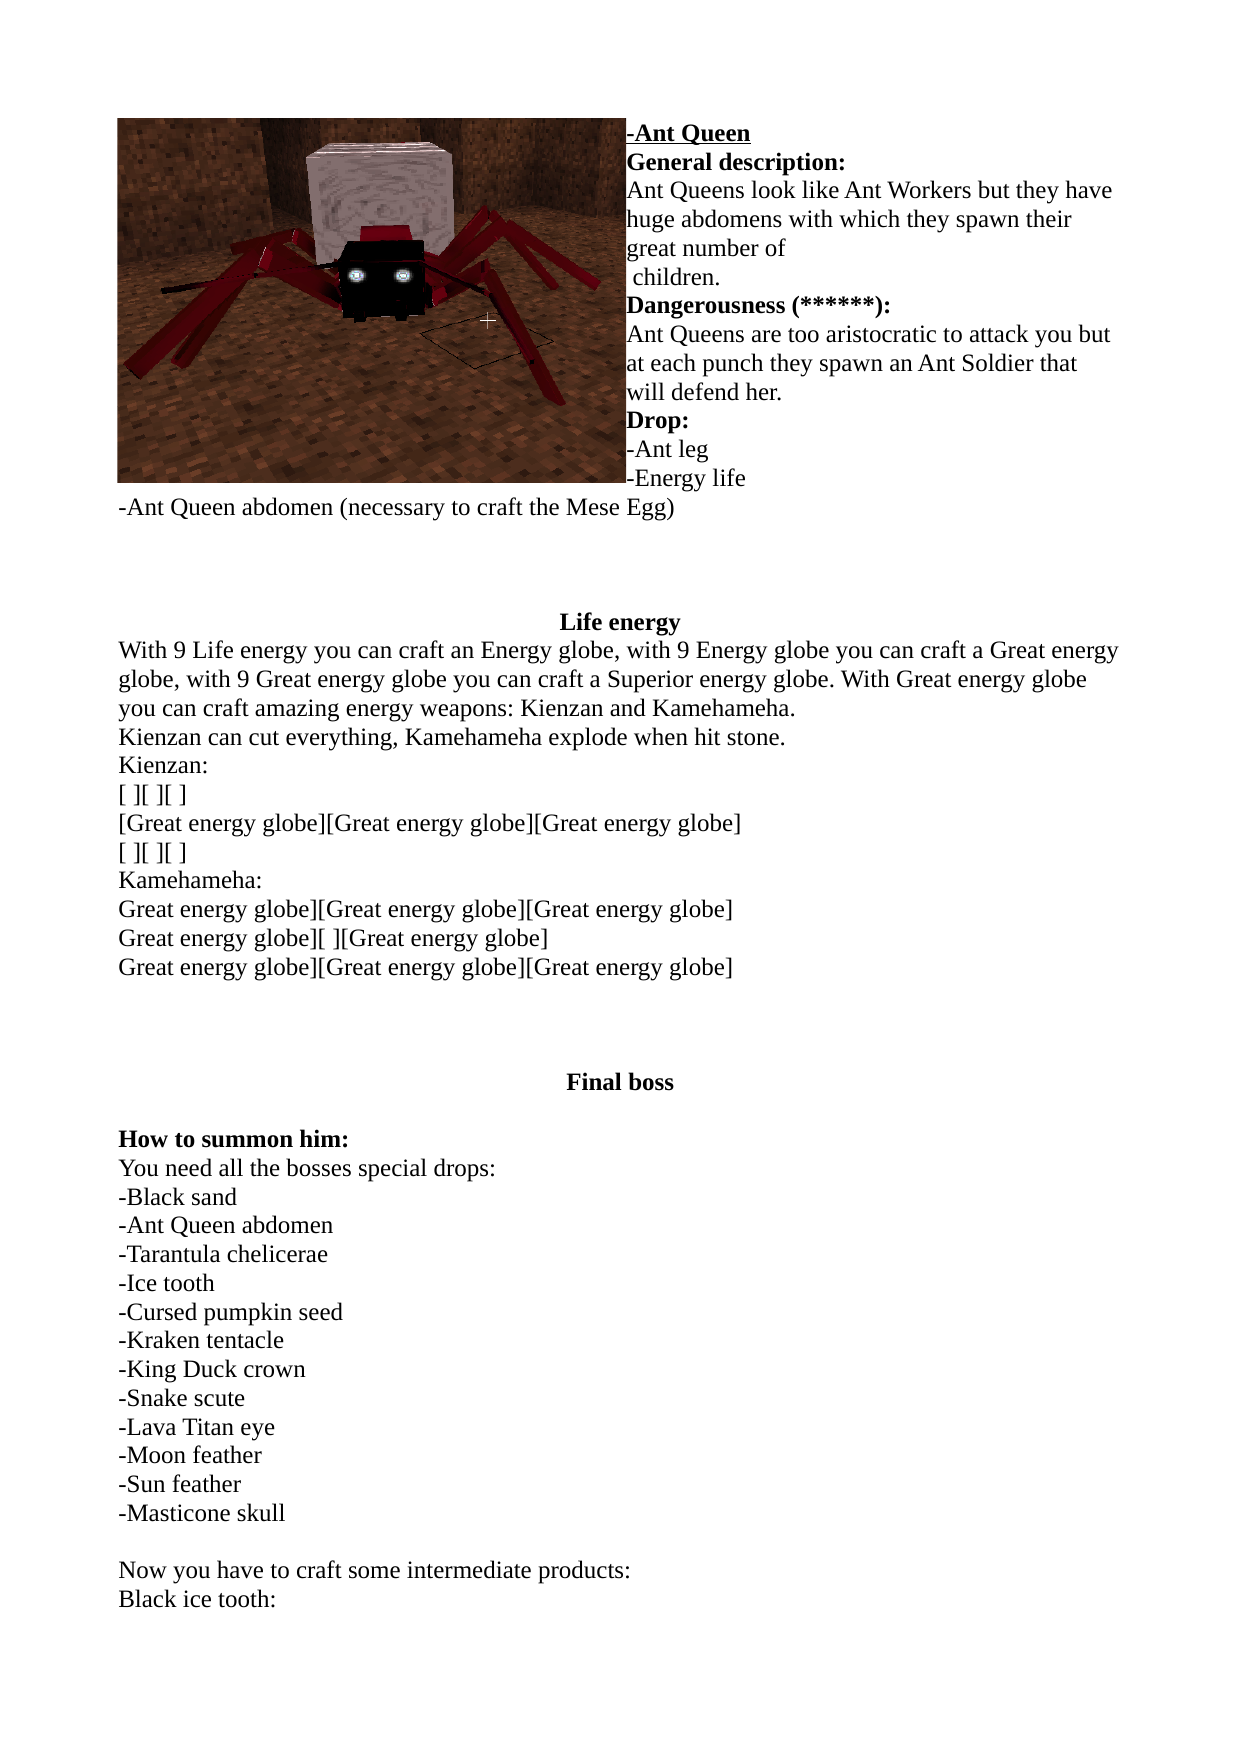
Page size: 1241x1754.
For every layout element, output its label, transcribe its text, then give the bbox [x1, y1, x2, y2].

text General description: [627, 147, 1122, 176]
text Kienzan can cut everything, Kamehameha explode when hit stone. [118, 722, 1122, 751]
text Kamehameha: [118, 866, 1122, 894]
text You need all the bosses special drops: [118, 1153, 1122, 1182]
picture [117, 118, 627, 483]
text -Tarantula chelicerae [118, 1239, 1122, 1268]
text Ant Queens are too aristocratic to attack you but at each punch they spawn an Ant Soldier that will defend her. [627, 319, 1122, 406]
text Life energy [118, 607, 1122, 636]
text -Cursed pumpkin seed [118, 1297, 1122, 1326]
text -Ant leg [627, 434, 1122, 463]
text How to summon him: [118, 1124, 1122, 1153]
text -King Duck crown [118, 1354, 1122, 1383]
text -Ice tooth [118, 1268, 1122, 1297]
text Great energy globe][ ][Great energy globe] [118, 923, 1122, 952]
text -Moon feather [118, 1441, 1122, 1469]
text With 9 Life energy you can craft an Energy globe, with 9 Energy globe you can craft a Great energy globe, with 9 Great energy globe you can craft a Superior energy globe. With Great energy globe you can craft amazing energy weapons: Kienzan and Kamehameha. [118, 636, 1122, 722]
text -Energy life [118, 463, 1122, 492]
text Kienzan: [118, 751, 1122, 779]
text -Black sand [118, 1182, 1122, 1211]
text Great energy globe][Great energy globe][Great energy globe] [118, 894, 1122, 923]
text [ ][ ][ ] [118, 837, 1122, 866]
text Ant Queens look like Ant Workers but they have huge abdomens with which they spawn their great number of [627, 176, 1122, 262]
text Final boss [118, 1067, 1122, 1096]
text [Great energy globe][Great energy globe][Great energy globe] [118, 808, 1122, 837]
text [ ][ ][ ] [118, 779, 1122, 808]
text Great energy globe][Great energy globe][Great energy globe] [118, 952, 1122, 981]
text Black ice tooth: [118, 1584, 1122, 1613]
text Now you have to craft some intermediate products: [118, 1556, 1122, 1584]
text -Sun feather [118, 1469, 1122, 1498]
text -Snake scute [118, 1383, 1122, 1412]
text Drop: [627, 406, 1122, 434]
text -Masticone skull [118, 1498, 1122, 1527]
text -Kraken tentacle [118, 1326, 1122, 1354]
text -Lava Titan eye [118, 1412, 1122, 1441]
text Dangerousness (******): [627, 291, 1122, 319]
text -Ant Queen abdomen (necessary to craft the Mese Egg) [118, 492, 1122, 521]
text -Ant Queen [627, 118, 1122, 147]
text children. [627, 262, 1122, 291]
text -Ant Queen abdomen [118, 1211, 1122, 1239]
